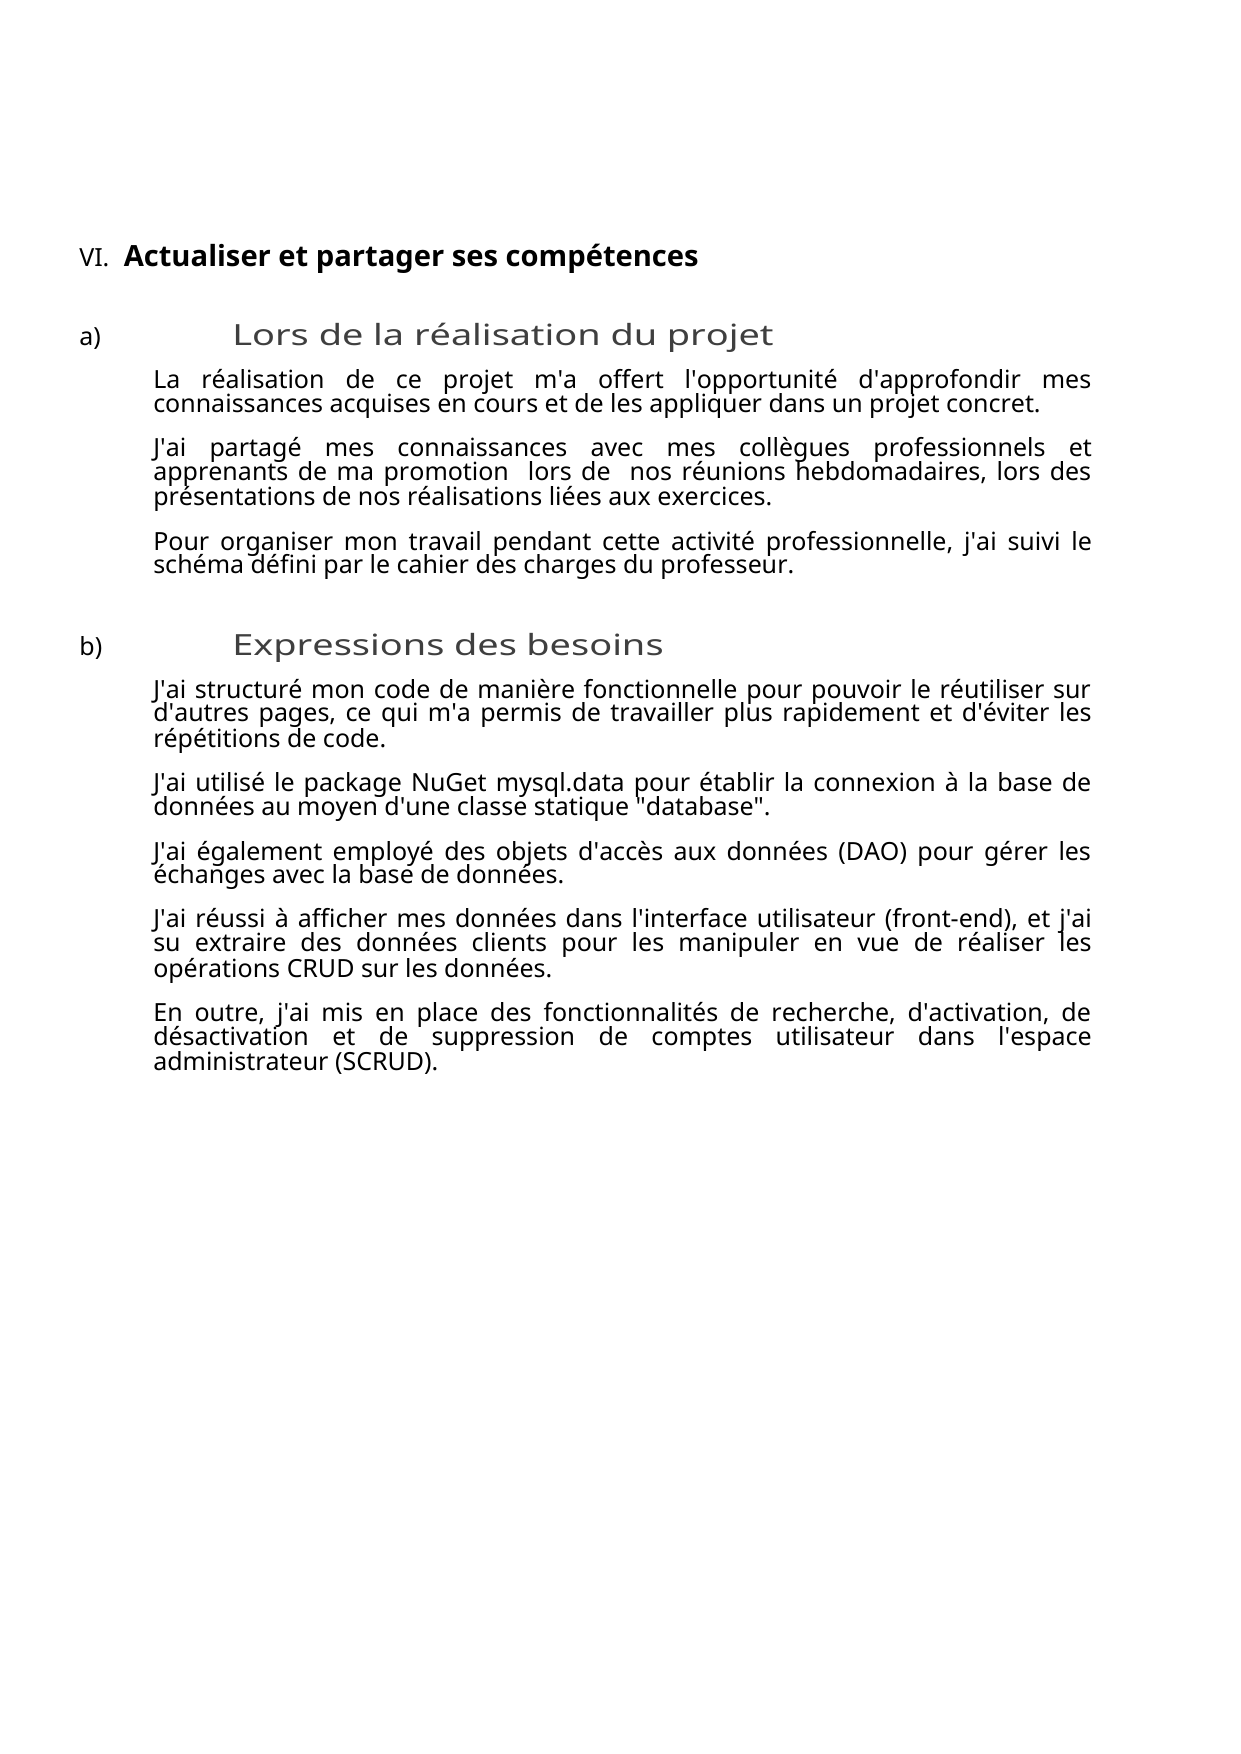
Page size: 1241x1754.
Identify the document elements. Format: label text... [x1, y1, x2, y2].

text J'ai structuré mon code de manière fonctionnelle pour pouvoir le réutiliser sur d'autres pages, ce qui m'a permis de travailler plus rapidement et d'éviter les répétitions de code. [153, 678, 1093, 754]
text Pour organiser mon travail pendant cette activité professionnelle, j'ai suivi le schéma défini par le cahier des charges du professeur. [153, 530, 1093, 581]
list Lors de la réalisation du projet [79, 322, 1093, 351]
text J'ai également employé des objets d'accès aux données (DAO) pour gérer les échanges avec la base de données. [153, 839, 1093, 891]
list Expressions des besoins [79, 631, 1093, 661]
text J'ai partagé mes connaissances avec mes collègues professionnels et apprenants de ma promotion lors de nos réunions hebdomadaires, lors des présentations de nos réalisations liées aux exercices. [153, 436, 1093, 513]
text J'ai utilisé le package NuGet mysql.data pour établir la connexion à la base de données au moyen d'une classe statique "database". [153, 771, 1093, 823]
text J'ai réussi à afficher mes données dans l'interface utilisateur (front-end), et j'ai su extraire des données clients pour les manipuler en vue de réaliser les opérations CRUD sur les données. [153, 907, 1093, 984]
text La réalisation de ce projet m'a offert l'opportunité d'approfondir mes connaissances acquises en cours et de les appliquer dans un projet concret. [153, 368, 1093, 419]
list Actualiser et partager ses compétences [79, 235, 1121, 275]
text En outre, j'ai mis en place des fonctionnalités de recherche, d'activation, de désactivation et de suppression de comptes utilisateur dans l'espace administrateur (SCRUD). [153, 1001, 1093, 1078]
